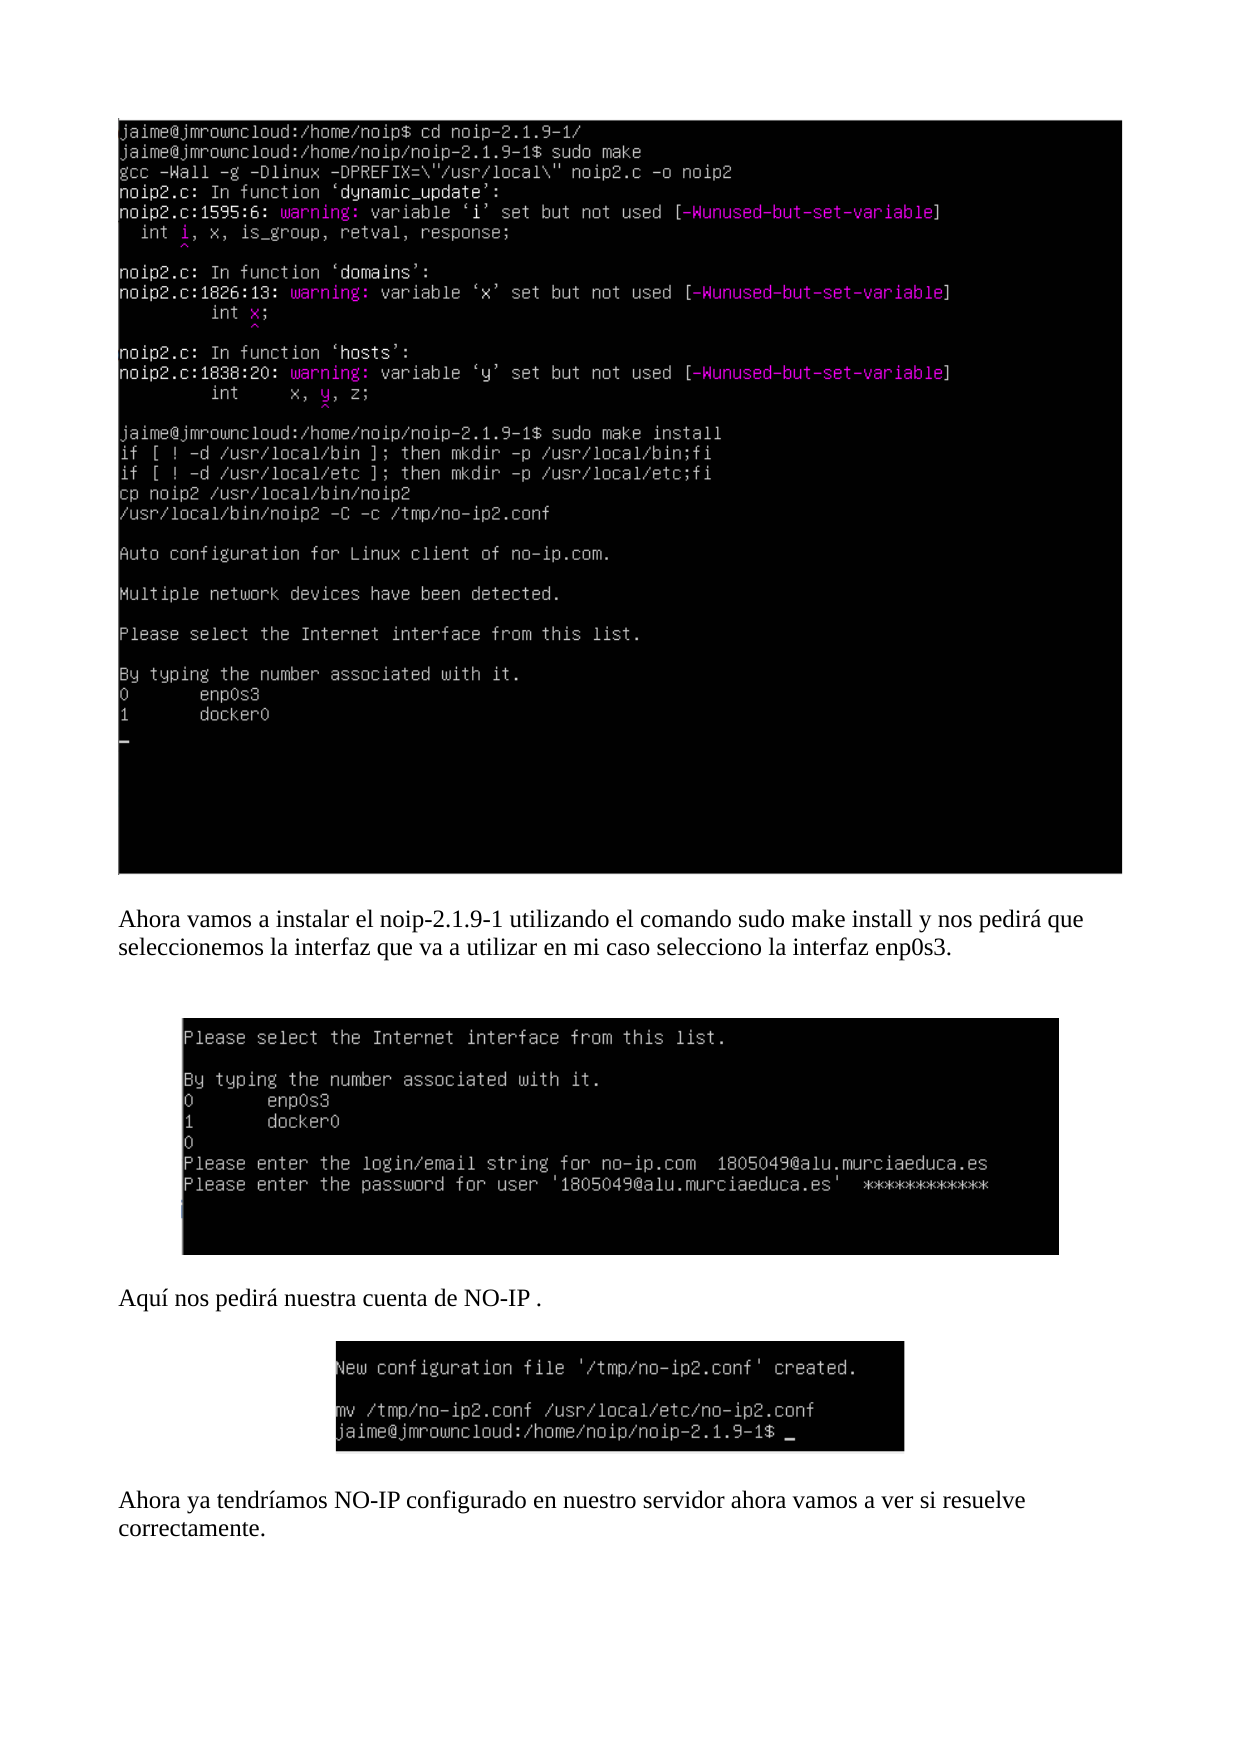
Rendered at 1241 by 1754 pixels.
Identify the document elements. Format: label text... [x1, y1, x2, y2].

text Ahora ya tendríamos NO-IP configurado en nuestro servidor ahora vamos a ver si resuelve correctamente. [118, 1485, 1122, 1542]
text Ahora vamos a instalar el noip-2.1.9-1 utilizando el comando sudo make install y nos pedirá que seleccionemos la interfaz que va a utilizar en mi caso selecciono la interfaz enp0s3. [118, 904, 1122, 961]
picture [181, 1018, 1059, 1255]
picture [118, 118, 1123, 875]
text Aquí nos pedirá nuestra cuenta de NO-IP . [118, 1283, 1122, 1312]
picture [335, 1341, 905, 1454]
